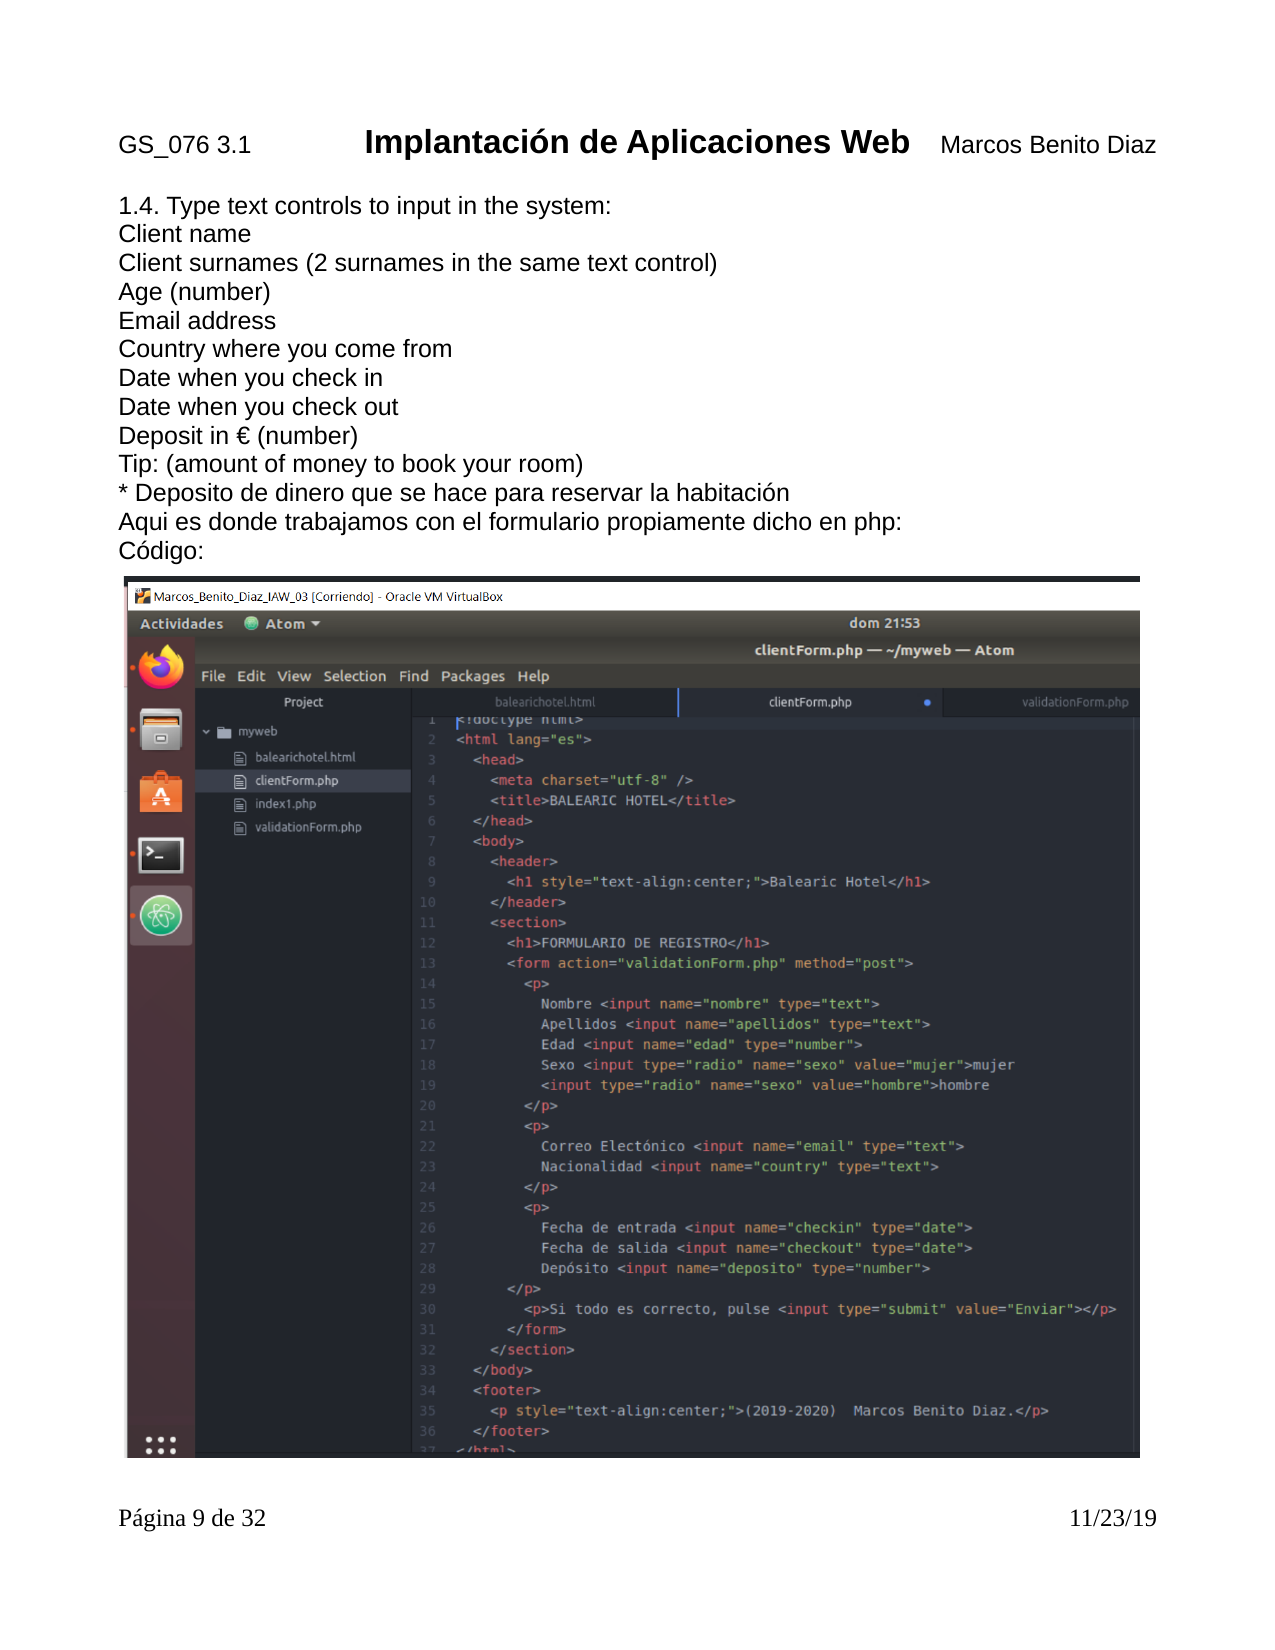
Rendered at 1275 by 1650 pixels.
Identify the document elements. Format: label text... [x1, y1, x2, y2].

text Client name [118, 219, 1157, 248]
text Age (number) [118, 277, 1157, 306]
picture [123, 576, 1140, 1458]
text Email address [118, 306, 1157, 334]
text Aqui es donde trabajamos con el formulario propiamente dicho en php: [118, 507, 1157, 536]
text Date when you check in [118, 363, 1157, 392]
text Date when you check out [118, 392, 1157, 421]
text Tip: (amount of money to book your room) [118, 449, 1157, 478]
text Country where you come from [118, 334, 1157, 363]
text Deposit in € (number) [118, 421, 1157, 449]
text 1.4. Type text controls to input in the system: [118, 191, 1157, 219]
text Client surnames (2 surnames in the same text control) [118, 248, 1157, 277]
text Código: [118, 536, 1157, 564]
text * Deposito de dinero que se hace para reservar la habitación [118, 478, 1157, 507]
